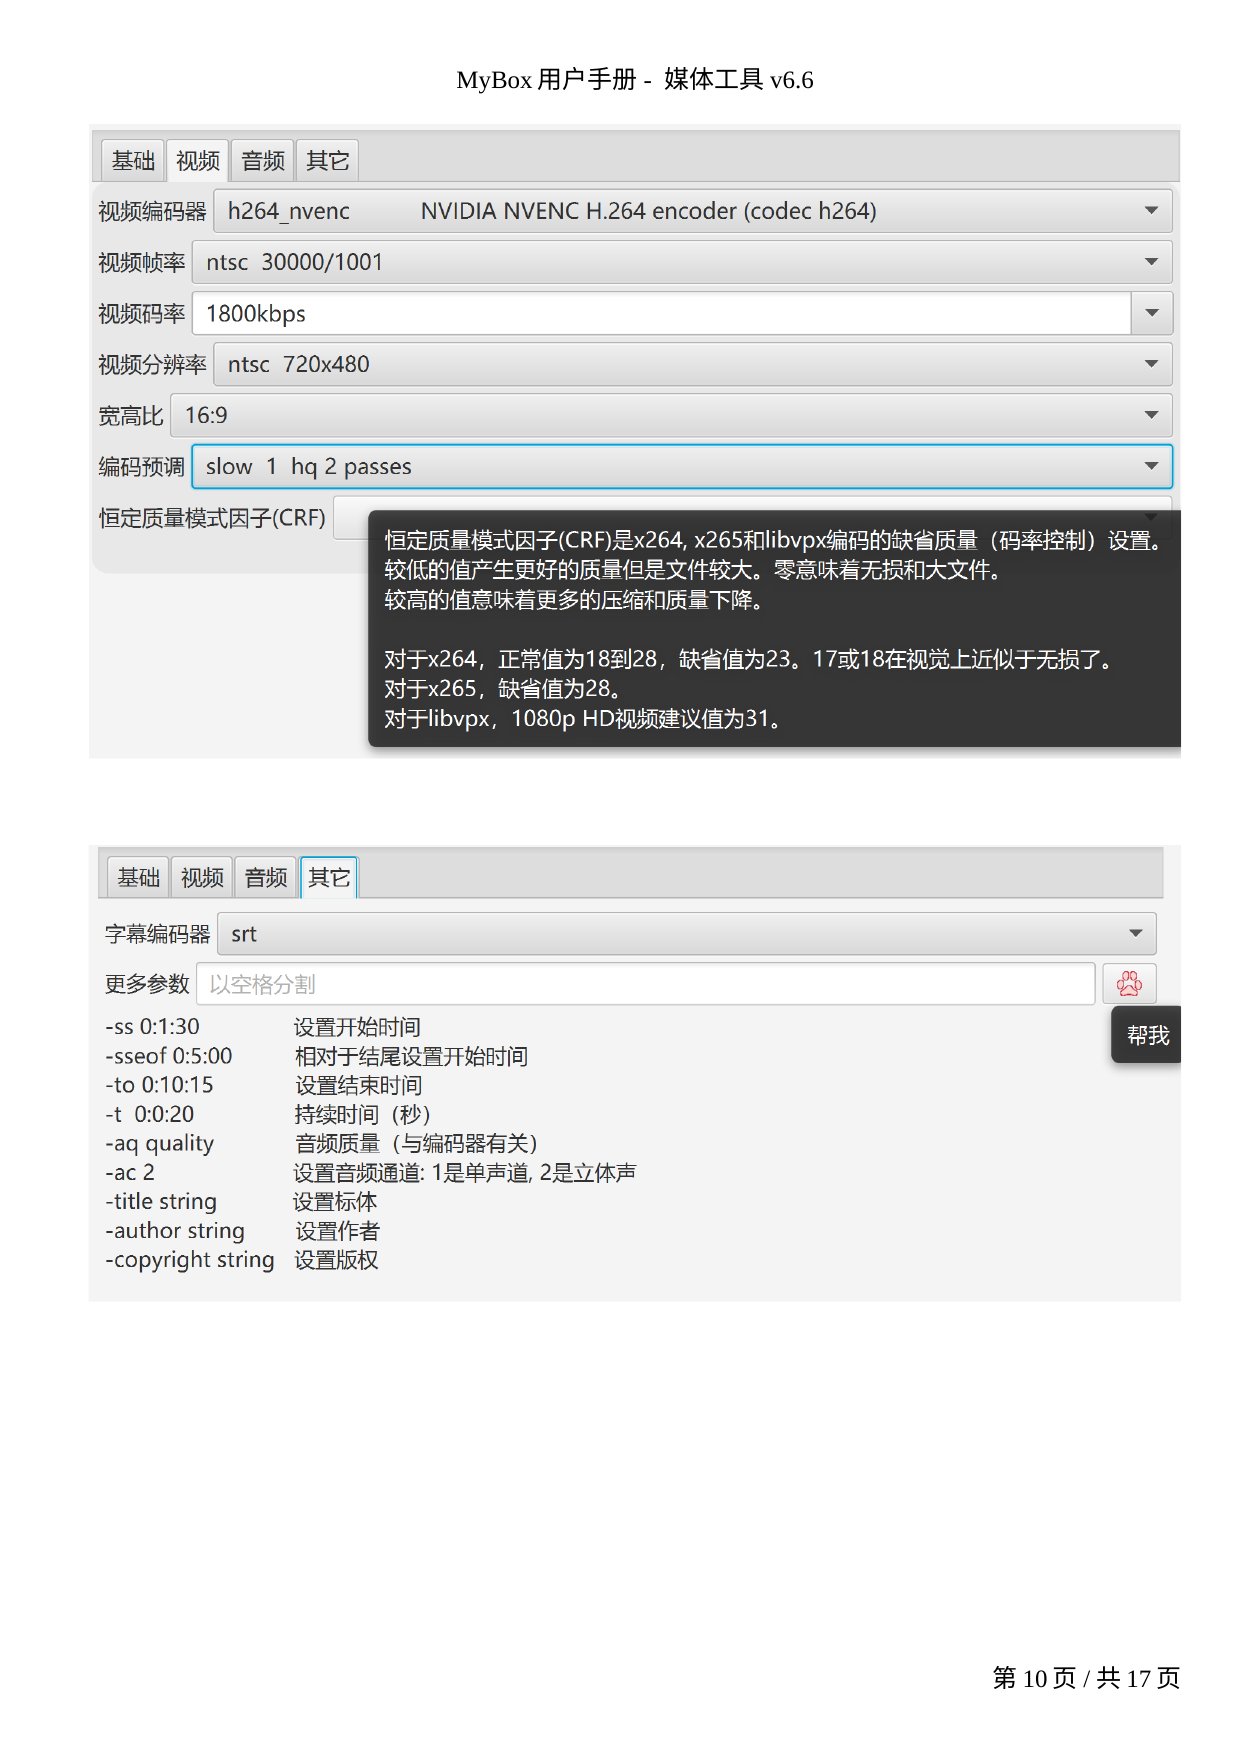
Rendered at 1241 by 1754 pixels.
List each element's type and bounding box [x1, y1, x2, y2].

picture [88, 124, 1182, 759]
picture [88, 844, 1182, 1302]
